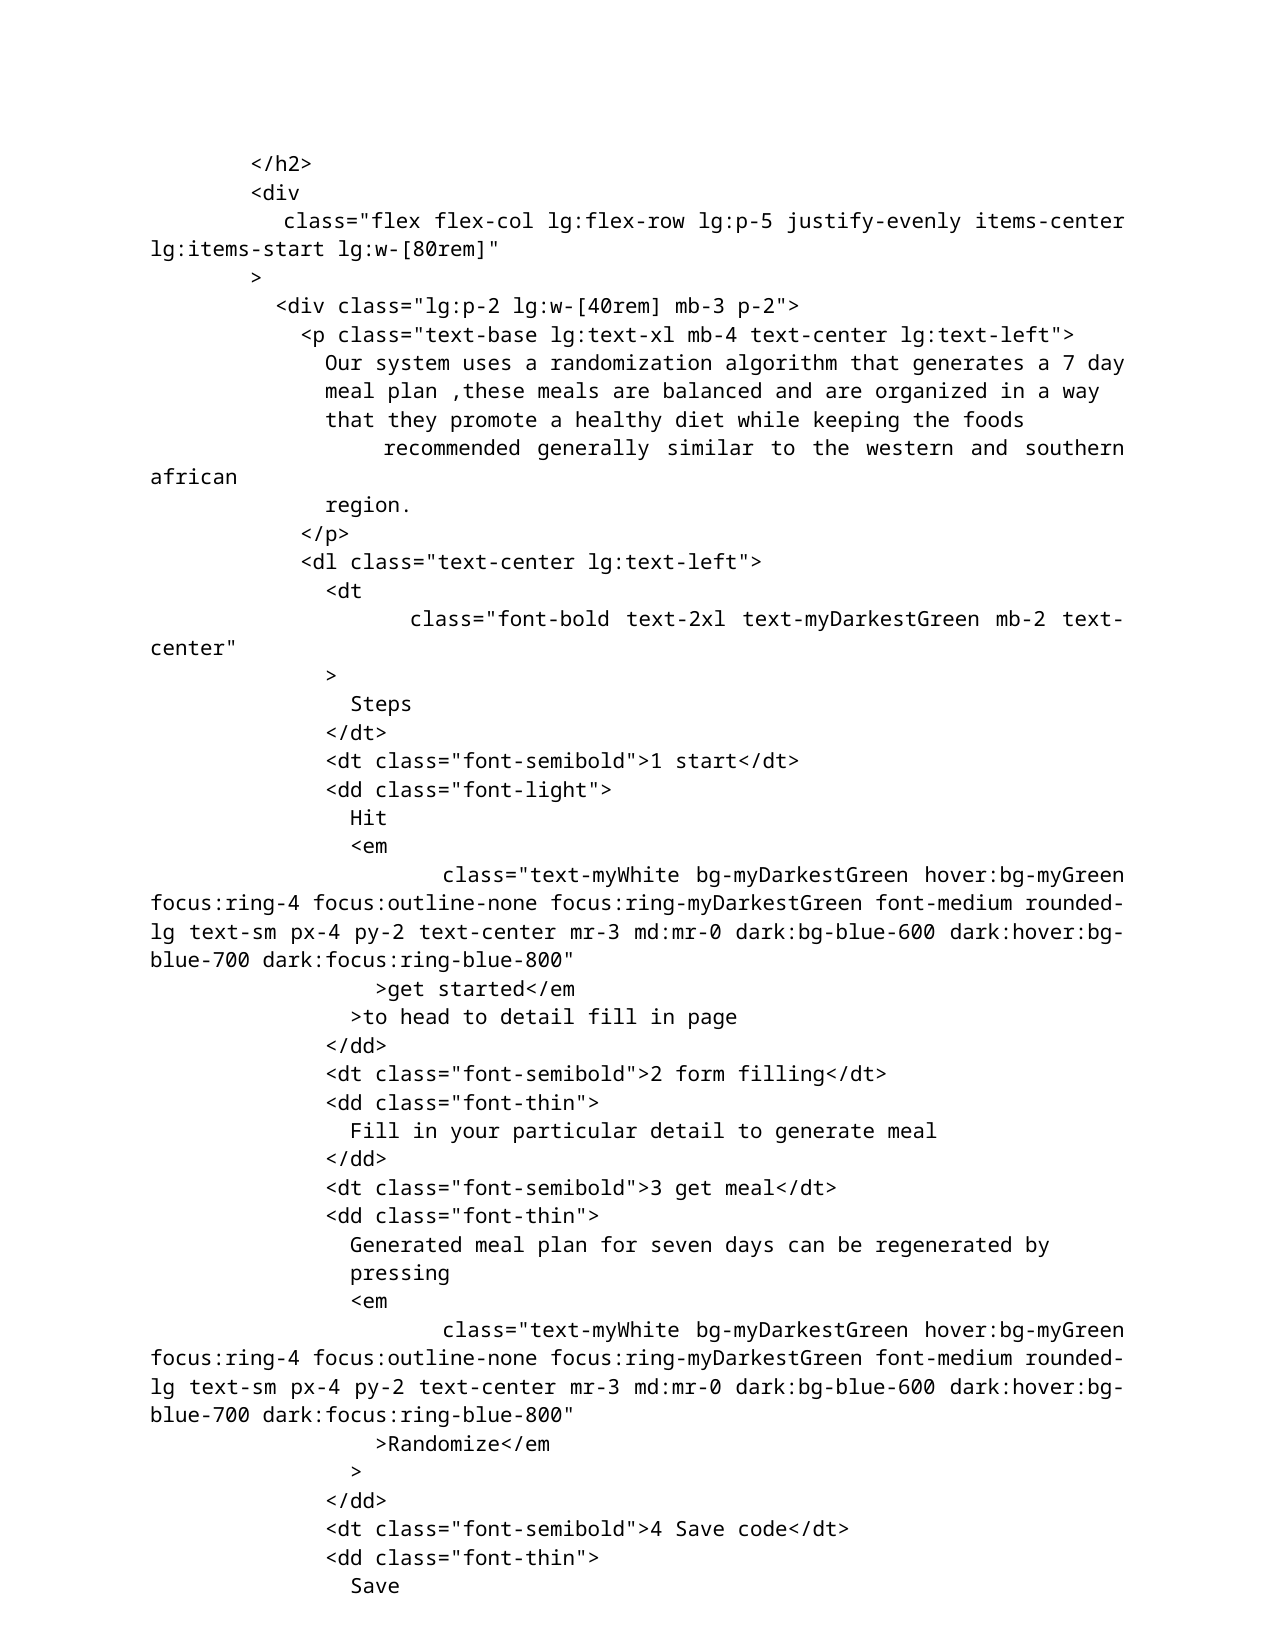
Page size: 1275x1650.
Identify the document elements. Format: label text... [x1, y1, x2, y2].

text >Randomize</em [150, 1429, 1125, 1457]
text </dd> [150, 1031, 1125, 1059]
text Generated meal plan for seven days can be regenerated by [150, 1230, 1125, 1258]
text <dd class="font-thin"> [150, 1543, 1125, 1571]
text pressing [150, 1258, 1125, 1287]
text <p class="text-base lg:text-xl mb-4 text-center lg:text-left"> [150, 320, 1125, 348]
text >to head to detail fill in page [150, 1002, 1125, 1031]
text recommended generally similar to the western and southern african [150, 433, 1125, 490]
text class="flex flex-col lg:flex-row lg:p-5 justify-evenly items-center lg:items-start lg:w-[80rem]" [150, 206, 1125, 263]
text > [150, 661, 1125, 689]
text class="text-myWhite bg-myDarkestGreen hover:bg-myGreen focus:ring-4 focus:outline-none focus:ring-myDarkestGreen font-medium rounded-lg text-sm px-4 py-2 text-center mr-3 md:mr-0 dark:bg-blue-600 dark:hover:bg-blue-700 dark:focus:ring-blue-800" [150, 860, 1125, 974]
text <dd class="font-thin"> [150, 1201, 1125, 1230]
text <div [150, 178, 1125, 206]
text </h2> [150, 149, 1125, 178]
text </p> [150, 519, 1125, 547]
text <dd class="font-thin"> [150, 1088, 1125, 1116]
text <dt class="font-semibold">2 form filling</dt> [150, 1059, 1125, 1088]
text Fill in your particular detail to generate meal [150, 1116, 1125, 1144]
text > [150, 1457, 1125, 1486]
text Save [150, 1571, 1125, 1599]
text >get started</em [150, 974, 1125, 1002]
text <dt class="font-semibold">4 Save code</dt> [150, 1514, 1125, 1543]
text <dd class="font-light"> [150, 775, 1125, 803]
text Hit [150, 803, 1125, 832]
text class="font-bold text-2xl text-myDarkestGreen mb-2 text-center" [150, 604, 1125, 661]
text class="text-myWhite bg-myDarkestGreen hover:bg-myGreen focus:ring-4 focus:outline-none focus:ring-myDarkestGreen font-medium rounded-lg text-sm px-4 py-2 text-center mr-3 md:mr-0 dark:bg-blue-600 dark:hover:bg-blue-700 dark:focus:ring-blue-800" [150, 1315, 1125, 1429]
text <em [150, 832, 1125, 860]
text that they promote a healthy diet while keeping the foods [150, 405, 1125, 433]
text </dd> [150, 1144, 1125, 1173]
text meal plan ,these meals are balanced and are organized in a way [150, 377, 1125, 405]
text <dt [150, 576, 1125, 604]
text <dt class="font-semibold">3 get meal</dt> [150, 1173, 1125, 1201]
text <dl class="text-center lg:text-left"> [150, 547, 1125, 576]
text Our system uses a randomization algorithm that generates a 7 day [150, 348, 1125, 377]
text <dt class="font-semibold">1 start</dt> [150, 746, 1125, 775]
text <em [150, 1287, 1125, 1315]
text <div class="lg:p-2 lg:w-[40rem] mb-3 p-2"> [150, 291, 1125, 320]
text </dd> [150, 1486, 1125, 1514]
text Steps [150, 689, 1125, 718]
text > [150, 263, 1125, 291]
text region. [150, 490, 1125, 519]
text </dt> [150, 718, 1125, 746]
